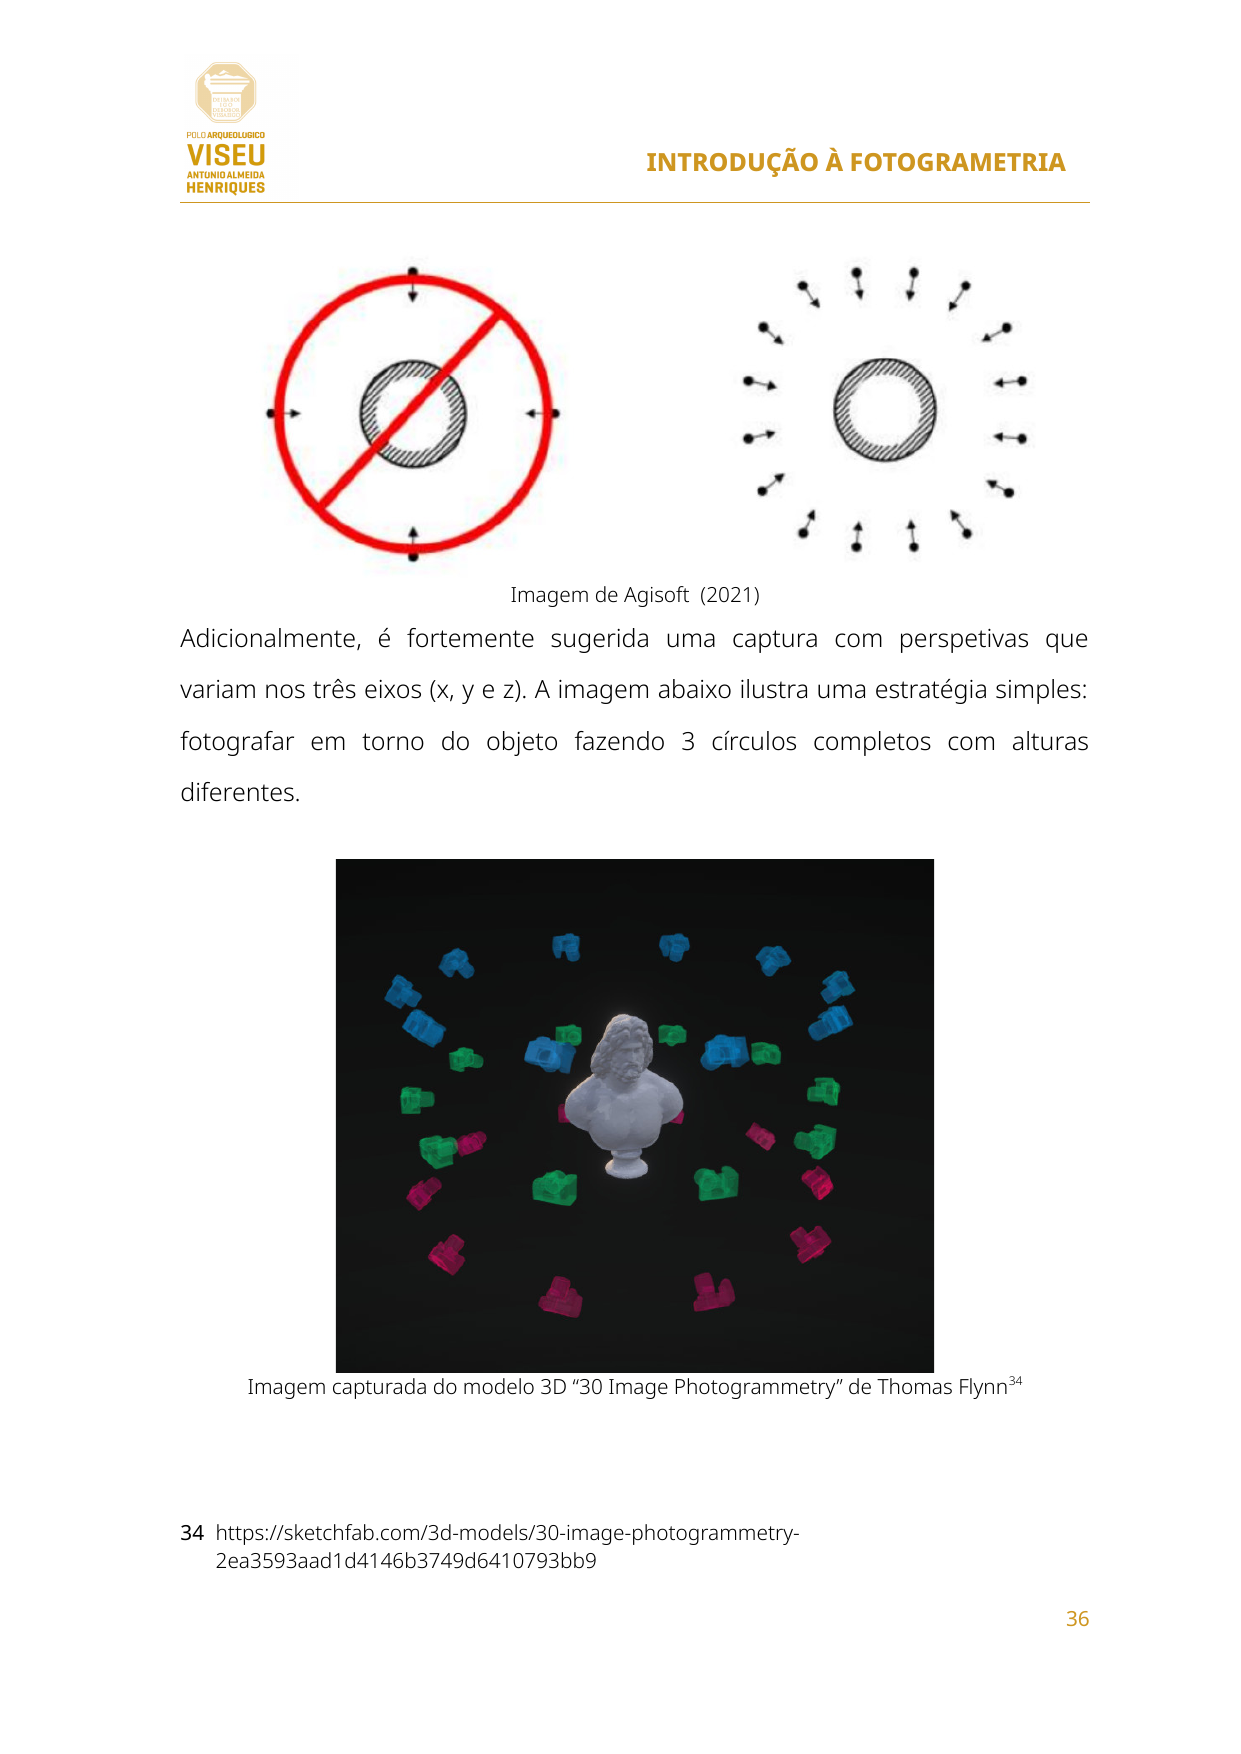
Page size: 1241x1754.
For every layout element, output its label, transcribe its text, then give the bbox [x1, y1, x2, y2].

picture [184, 54, 300, 202]
picture [335, 859, 935, 1373]
picture [180, 228, 1090, 581]
text Adicionalmente, é fortemente sugerida uma captura com perspetivas que variam nos três eixos (x, y e z). A imagem abaixo ilustra uma estratégia simples: fotografar em torno do objeto fazendo 3 círculos completos com alturas diferentes. [180, 621, 1090, 808]
text https://sketchfab.com/3d-models/30-image-photogrammetry-2ea3593aad1d4146b3749d6410793bb9 [180, 1518, 1090, 1575]
text Imagem de Agisoft (2021) [180, 581, 1090, 609]
text Imagem capturada do modelo 3D “30 Image Photogrammetry” de Thomas Flynn [180, 852, 1090, 1401]
